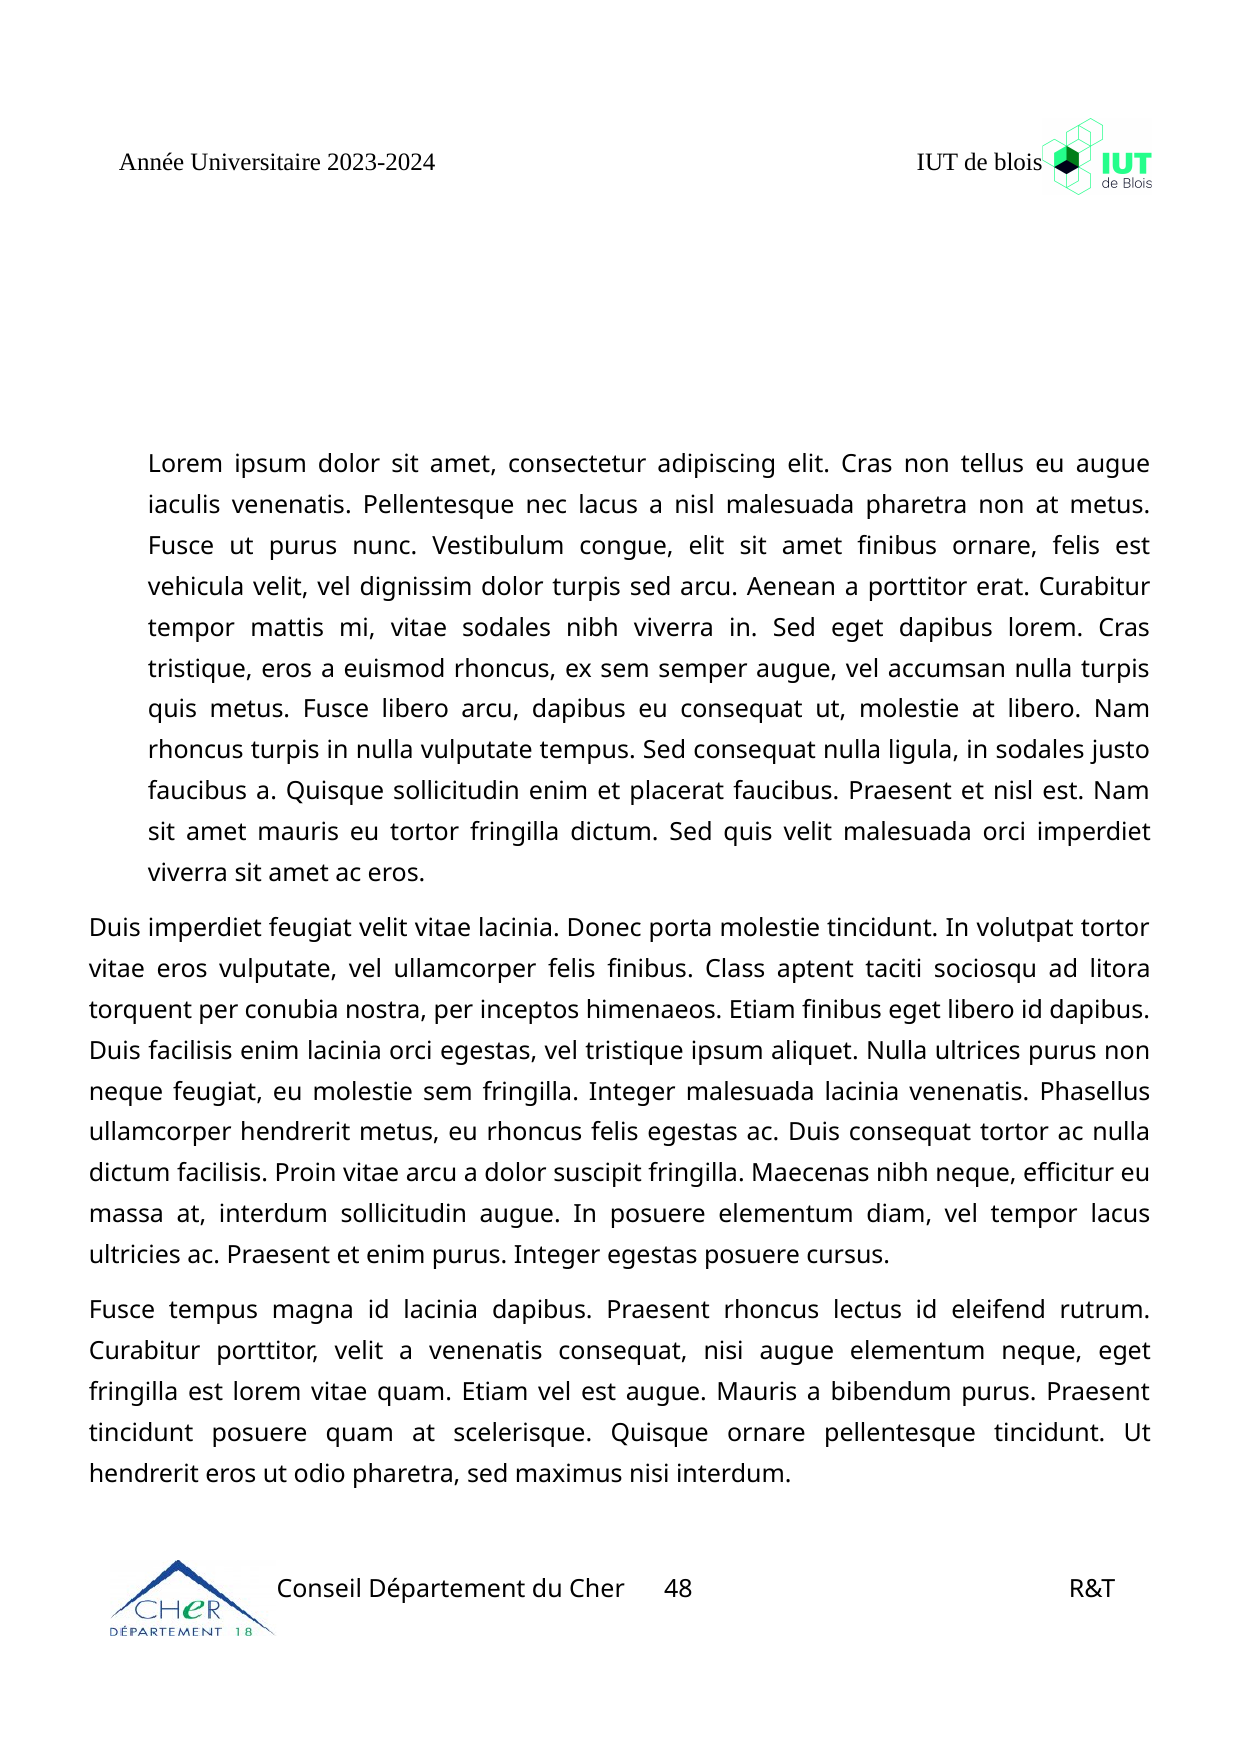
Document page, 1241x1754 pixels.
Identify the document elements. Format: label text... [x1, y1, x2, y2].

text Fusce tempus magna id lacinia dapibus. Praesent rhoncus lectus id eleifend rutrum. Curabitur porttitor, velit a venenatis consequat, nisi augue elementum neque, eget fringilla est lorem vitae quam. Etiam vel est augue. Mauris a bibendum purus. Praesent tincidunt posuere quam at scelerisque. Quisque ornare pellentesque tincidunt. Ut hendrerit eros ut odio pharetra, sed maximus nisi interdum. [88, 1292, 1152, 1489]
picture [110, 1560, 277, 1636]
picture [1042, 118, 1152, 195]
text Duis imperdiet feugiat velit vitae lacinia. Donec porta molestie tincidunt. In volutpat tortor vitae eros vulputate, vel ullamcorper felis finibus. Class aptent taciti sociosqu ad litora torquent per conubia nostra, per inceptos himenaeos. Etiam finibus eget libero id dapibus. Duis facilisis enim lacinia orci egestas, vel tristique ipsum aliquet. Nulla ultrices purus non neque feugiat, eu molestie sem fringilla. Integer malesuada lacinia venenatis. Phasellus ullamcorper hendrerit metus, eu rhoncus felis egestas ac. Duis consequat tortor ac nulla dictum facilisis. Proin vitae arcu a dolor suscipit fringilla. Maecenas nibh neque, efficitur eu massa at, interdum sollicitudin augue. In posuere elementum diam, vel tempor lacus ultricies ac. Praesent et enim purus. Integer egestas posuere cursus. [88, 910, 1152, 1271]
text Lorem ipsum dolor sit amet, consectetur adipiscing elit. Cras non tellus eu augue iaculis venenatis. Pellentesque nec lacus a nisl malesuada pharetra non at metus. Fusce ut purus nunc. Vestibulum congue, elit sit amet finibus ornare, felis est vehicula velit, vel dignissim dolor turpis sed arcu. Aenean a porttitor erat. Curabitur tempor mattis mi, vitae sodales nibh viverra in. Sed eget dapibus lorem. Cras tristique, eros a euismod rhoncus, ex sem semper augue, vel accumsan nulla turpis quis metus. Fusce libero arcu, dapibus eu consequat ut, molestie at libero. Nam rhoncus turpis in nulla vulputate tempus. Sed consequat nulla ligula, in sodales justo faucibus a. Quisque sollicitudin enim et placerat faucibus. Praesent et nisl est. Nam sit amet mauris eu tortor fringilla dictum. Sed quis velit malesuada orci imperdiet viverra sit amet ac eros. [148, 446, 1152, 888]
